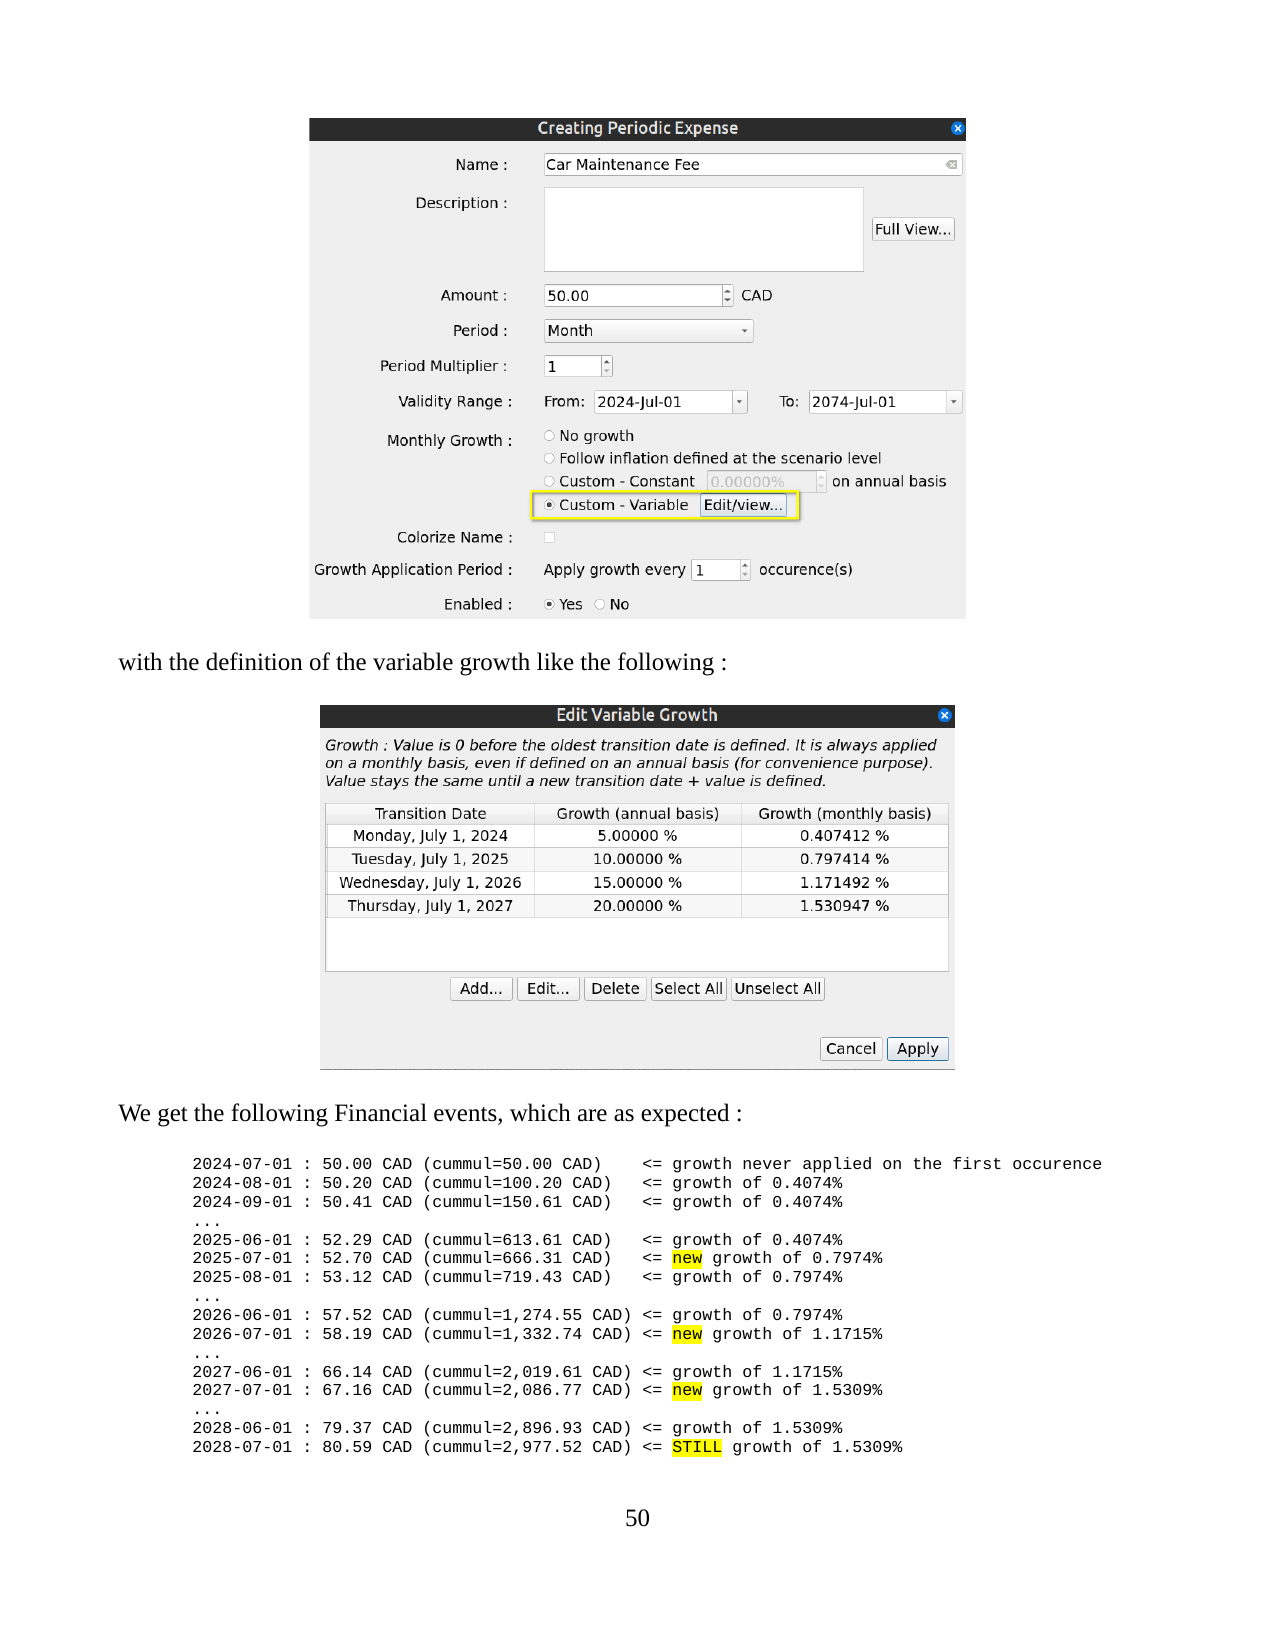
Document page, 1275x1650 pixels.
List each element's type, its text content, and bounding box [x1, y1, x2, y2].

text 2024-09-01 : 50.41 CAD (cummul=150.61 CAD) <= growth of 0.4074% [192, 1193, 1157, 1212]
text ... [192, 1401, 1157, 1420]
text 2024-07-01 : 50.00 CAD (cummul=50.00 CAD) <= growth never applied on the first occurence [192, 1156, 1157, 1174]
text 2025-07-01 : 52.70 CAD (cummul=666.31 CAD) <= new growth of 0.7974% [192, 1250, 1157, 1269]
text 2026-06-01 : 57.52 CAD (cummul=1,274.55 CAD) <= growth of 0.7974% [192, 1307, 1157, 1325]
picture [320, 705, 955, 1070]
picture [309, 118, 966, 619]
text 2027-06-01 : 66.14 CAD (cummul=2,019.61 CAD) <= growth of 1.1715% [192, 1363, 1157, 1382]
text 2028-06-01 : 79.37 CAD (cummul=2,896.93 CAD) <= growth of 1.5309% [192, 1420, 1157, 1438]
text with the definition of the variable growth like the following : [118, 647, 1157, 676]
text 2028-07-01 : 80.59 CAD (cummul=2,977.52 CAD) <= STILL growth of 1.5309% [192, 1438, 1157, 1457]
text ... [192, 1288, 1157, 1307]
text 2025-06-01 : 52.29 CAD (cummul=613.61 CAD) <= growth of 0.4074% [192, 1231, 1157, 1250]
text We get the following Financial events, which are as expected : [118, 1098, 1157, 1127]
text ... [192, 1212, 1157, 1231]
text ... [192, 1344, 1157, 1363]
text 2027-07-01 : 67.16 CAD (cummul=2,086.77 CAD) <= new growth of 1.5309% [192, 1382, 1157, 1401]
text 2026-07-01 : 58.19 CAD (cummul=1,332.74 CAD) <= new growth of 1.1715% [192, 1325, 1157, 1344]
text 2025-08-01 : 53.12 CAD (cummul=719.43 CAD) <= growth of 0.7974% [192, 1269, 1157, 1288]
text 2024-08-01 : 50.20 CAD (cummul=100.20 CAD) <= growth of 0.4074% [192, 1174, 1157, 1193]
